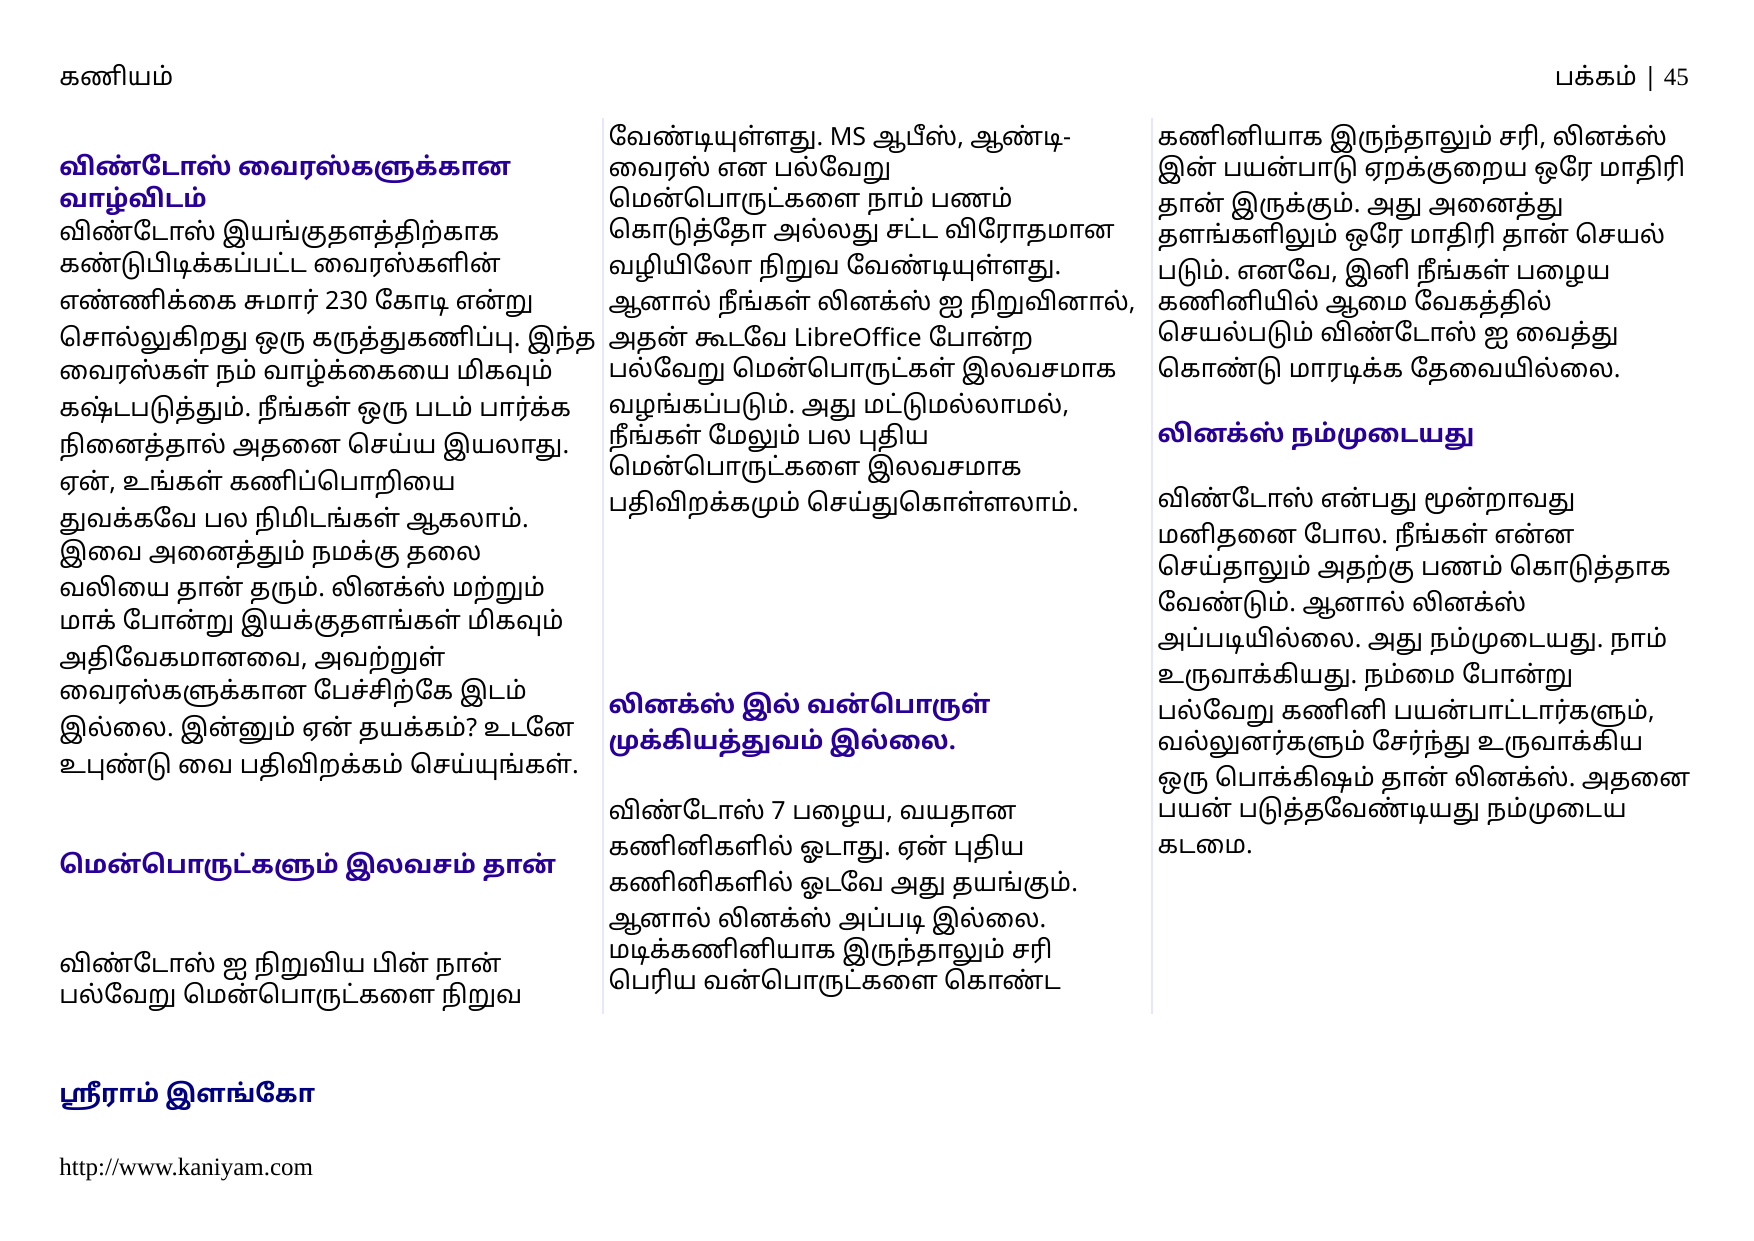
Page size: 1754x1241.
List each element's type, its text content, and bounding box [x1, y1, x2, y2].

text விண்டோஸ் என்பது மூன்றாவது மனிதனை போல. நீங்கள் என்ன செய்தாலும் அதற்கு பணம் கொடுத்தாக வேண்டும். ஆனால் லினக்ஸ் அப்படியில்லை. அது நம்முடையது. நாம் உருவாக்கியது. நம்மை போன்று பல்வேறு கணினி பயன்பாட்டார்களும், வல்லுனர்களும் சேர்ந்து உருவாக்கிய ஒரு பொக்கிஷம் தான் லினக்ஸ். அதனை பயன் படுத்தவேண்டியது நம்முடைய கடமை. [1157, 452, 1695, 897]
text லினக்ஸ் இல் வன்பொருள் முக்கியத்துவம் இல்லை. [608, 623, 1146, 758]
text விண்டோஸ் ஐ நிறுவிய பின் நான் பல்வேறு மென்பொருட்களை நிறுவ [59, 916, 597, 1013]
text விண்டோஸ் 7 பழைய, வயதான கணினிகளில் ஓடாது. ஏன் புதிய கணினிகளில் ஓடவே அது தயங்கும். ஆனால் லினக்ஸ் அப்படி இல்லை. மடிக்கணினியாக இருந்தாலும் சரி பெரிய வன்பொருட்களை கொண்ட [608, 758, 1146, 999]
text விண்டோஸ் வைரஸ்களுக்கான வாழ்விடம் விண்டோஸ் இயங்குதளத்திற்காக கண்டுபிடிக்கப்பட்ட வைரஸ்களின் எண்ணிக்கை சுமார் 230 கோடி என்று சொல்லுகிறது ஒரு கருத்துகணிப்பு. இந்த வைரஸ்கள் நம் வாழ்க்கையை மிகவும் கஷ்டபடுத்தும். நீங்கள் ஒரு படம் பார்க்க நினைத்தால் அதனை செய்ய இயலாது. ஏன், உங்கள் கணிப்பொறியை துவக்கவே பல நிமிடங்கள் ஆகலாம். இவை அனைத்தும் நமக்கு தலை வலியை தான் தரும். லினக்ஸ் மற்றும் மாக் போன்று இயக்குதளங்கள் மிகவும் அதிவேகமானவை, அவற்றுள் வைரஸ்களுக்கான பேச்சிற்கே இடம் இல்லை. இன்னும் ஏன் தயக்கம்? உடனே உபுண்டு வை பதிவிறக்கம் செய்யுங்கள். [59, 118, 597, 817]
text மென்பொருட்களும் இலவசம் தான் [59, 817, 597, 882]
text வேண்டியுள்ளது. MS ஆபீஸ், ஆண்டி-வைரஸ் என பல்வேறு மென்பொருட்களை நாம் பணம் கொடுத்தோ அல்லது சட்ட விரோதமான வழியிலோ நிறுவ வேண்டியுள்ளது. ஆனால் நீங்கள் லினக்ஸ் ஐ நிறுவினால், அதன் கூடவே LibreOffice போன்ற பல்வேறு மென்பொருட்கள் இலவசமாக வழங்கப்படும். அது மட்டுமல்லாமல், நீங்கள் மேலும் பல புதிய மென்பொருட்களை இலவசமாக பதிவிறக்கமும் செய்துகொள்ளலாம். [608, 118, 1146, 521]
text கணினியாக இருந்தாலும் சரி, லினக்ஸ் இன் பயன்பாடு ஏறக்குறைய ஒரே மாதிரி தான் இருக்கும். அது அனைத்து தளங்களிலும் ஒரே மாதிரி தான் செயல் படும். எனவே, இனி நீங்கள் பழைய கணினியில் ஆமை வேகத்தில் செயல்படும் விண்டோஸ் ஐ வைத்து கொண்டு மாரடிக்க தேவையில்லை. லினக்ஸ் நம்முடையது [1157, 118, 1695, 452]
text ஸ்ரீராம் இளங்கோ [59, 1013, 1695, 1112]
